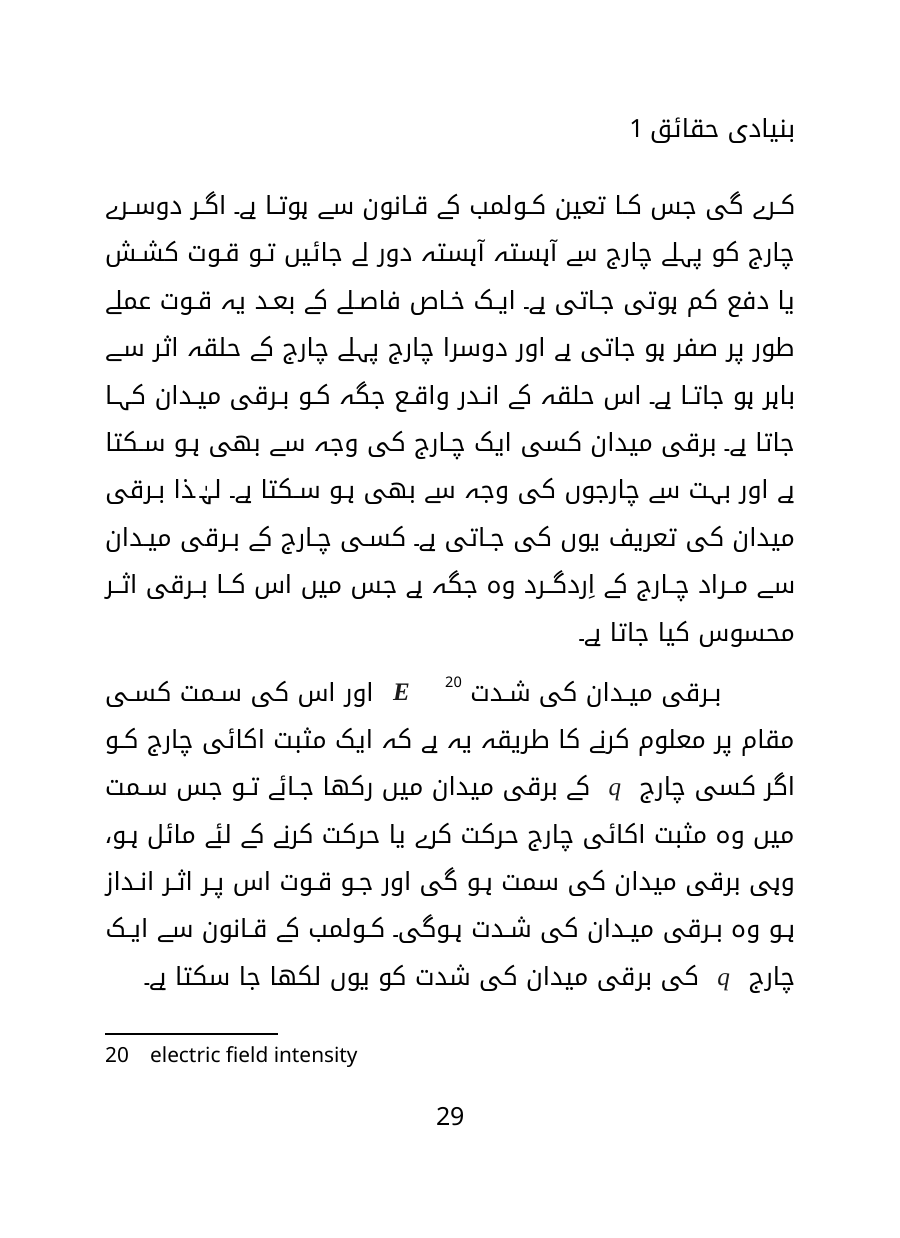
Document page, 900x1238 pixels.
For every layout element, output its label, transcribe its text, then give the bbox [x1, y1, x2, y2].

text برقی میدان کی شدت اور اس کی سمت کسی مقام پر معلوم کرنے کا طریقہ یہ ہے کہ ایک مثبت اکائی چارج کو اگر کسی چارجکے برقی میدان میں رکھا جائے تو جس سمت میں وہ مثبت اکائی چارج حرکت کرے یا حرکت کرنے کے لئے مائل ہو، وہی برقی میدان کی سمت ہو گی اور جو قوت اس پر اثر انداز ہو وہ برقی میدان کی شدت ہوگی۔ کولمب کے قانون سے ایک چارجکی برقی میدان کی شدت کو یوں لکھا جا سکتا ہے۔ [105, 669, 795, 1001]
text اگر ایک چارج کسی جگہ موجود ہو اور دوسرا چارج اس کے قریب لایا جائے تو دوسرے چارج پر کشش یا دفع کی قوت عمل کرے گی جس کا تعین کولمب کے قانون سے ہوتا ہے۔ اگر دوسرے چارج کو پہلے چارج سے آہستہ آہستہ دور لے جائیں تو قوت کشش یا دفع کم ہوتی جاتی ہے۔ ایک خاص فاصلے کے بعد یہ قوت عملے طور پر صفر ہو جاتی ہے اور دوسرا چارج پہلے چارج کے حلقہ اثر سے باہر ہو جاتا ہے۔ اس حلقہ کے اندر واقع جگہ کو برقی میدان کہا جاتا ہے۔ برقی میدان کسی ایک چارج کی وجہ سے بھی ہو سکتا ہے اور بہت سے چارجوں کی وجہ سے بھی ہو سکتا ہے۔ لہٰذا برقی میدان کی تعریف یوں کی جاتی ہے۔ کسی چارج کے برقی میدان سے مراد چارج کے اِردگرد وہ جگہ ہے جس میں اس کا برقی اثر محسوس کیا جاتا ہے۔ [105, 182, 795, 656]
text electric field intensity [105, 1040, 795, 1068]
